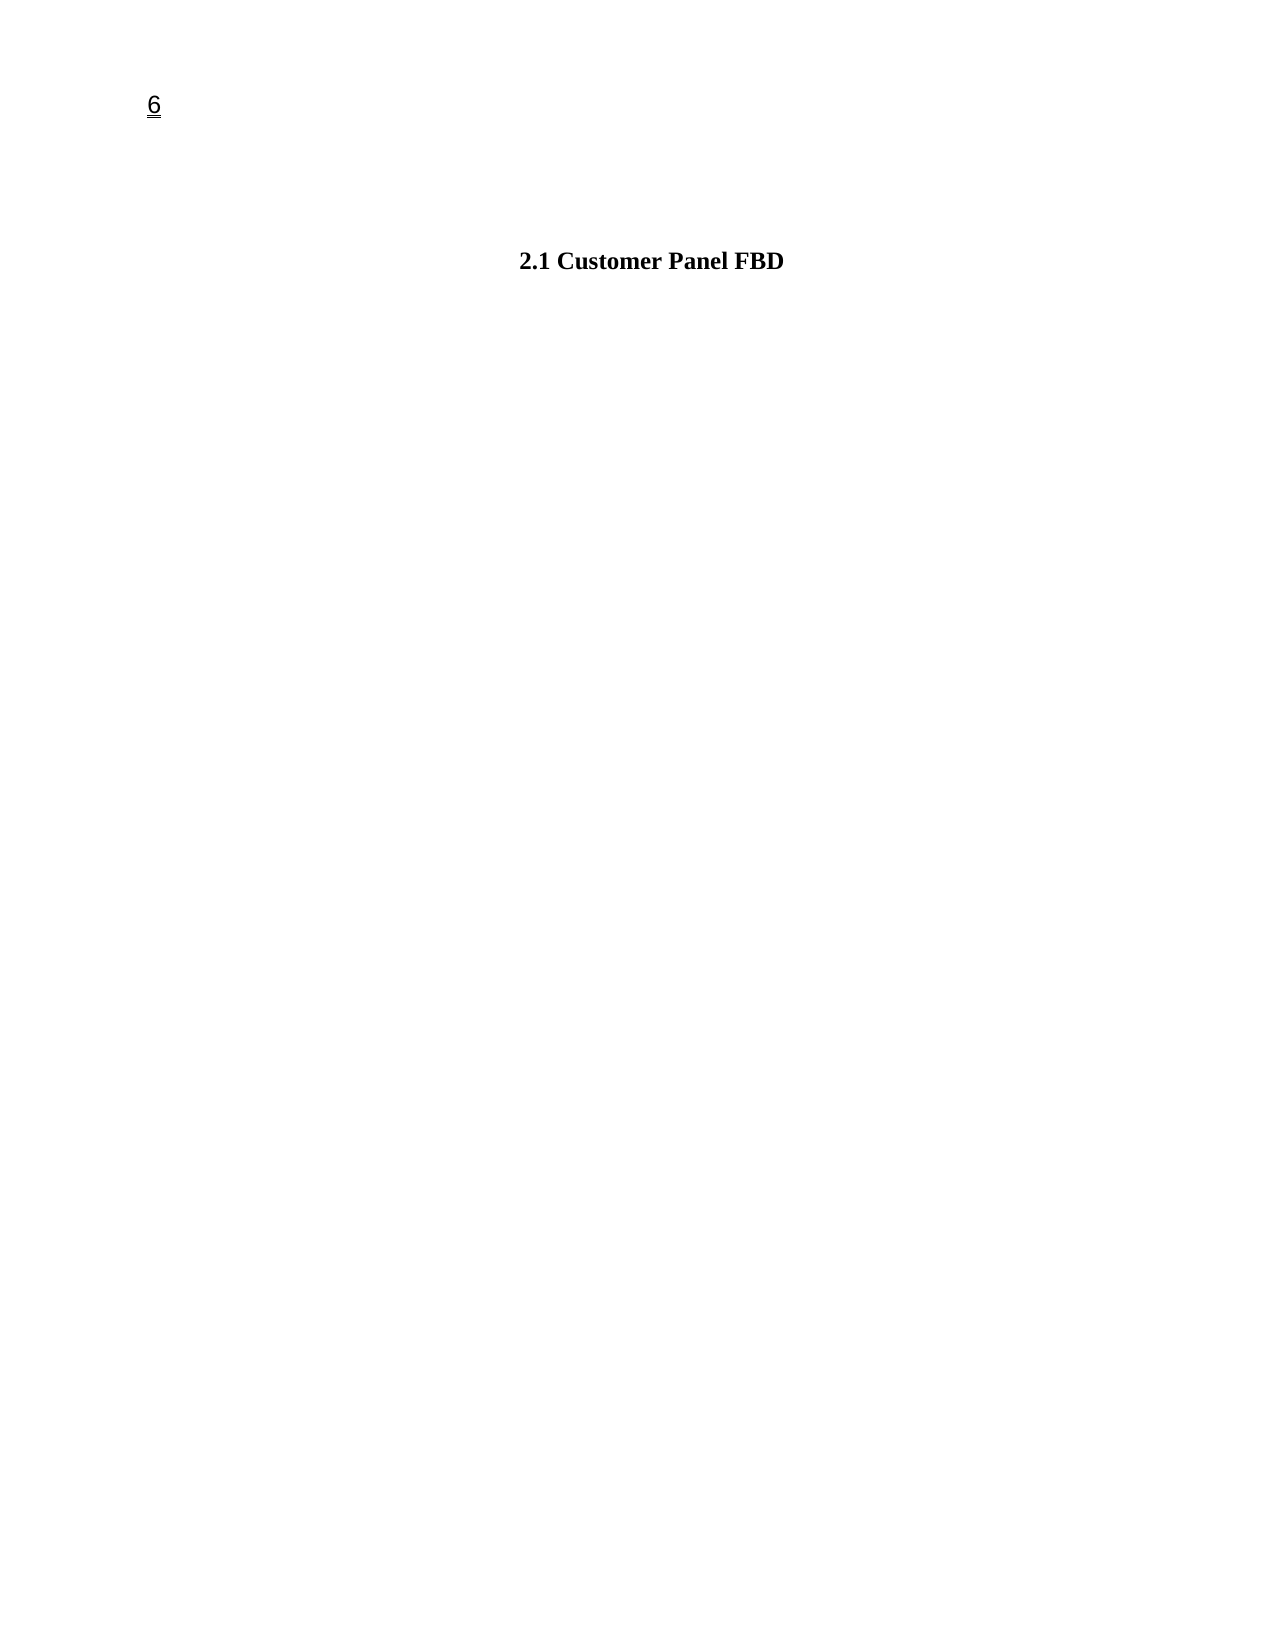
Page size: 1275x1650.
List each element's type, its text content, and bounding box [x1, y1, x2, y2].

text 2.1 Customer Panel FBD [147, 246, 1156, 274]
